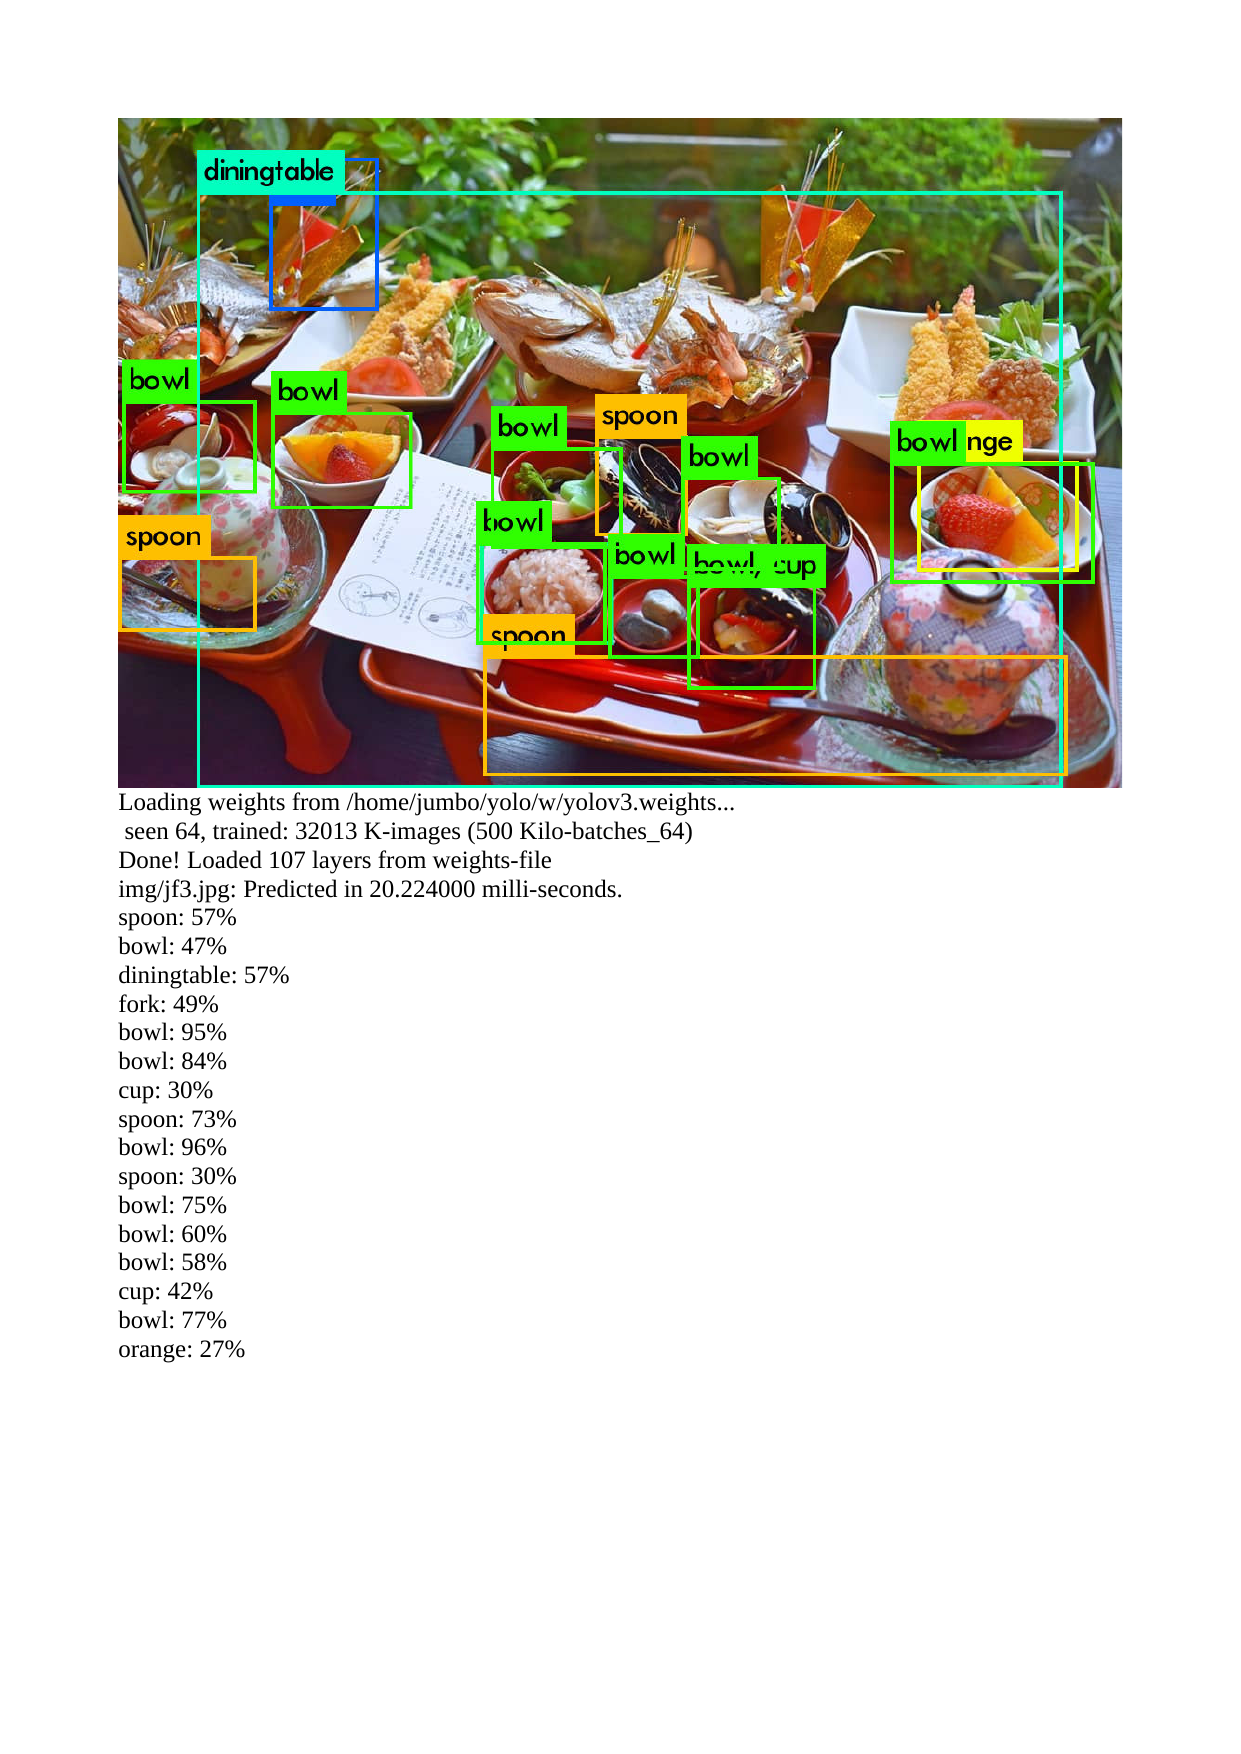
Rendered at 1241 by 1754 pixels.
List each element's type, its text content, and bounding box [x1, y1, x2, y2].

picture [118, 118, 1123, 788]
text bowl: 47% [118, 931, 1122, 960]
text seen 64, trained: 32013 K-images (500 Kilo-batches_64) [118, 816, 1122, 845]
text Loading weights from /home/jumbo/yolo/w/yolov3.weights... [118, 788, 1122, 816]
text diningtable: 57% [118, 960, 1122, 989]
text bowl: 58% [118, 1247, 1122, 1276]
text spoon: 57% [118, 902, 1122, 931]
text spoon: 30% [118, 1161, 1122, 1190]
text bowl: 84% [118, 1046, 1122, 1075]
text cup: 42% [118, 1276, 1122, 1305]
text fork: 49% [118, 989, 1122, 1017]
text spoon: 73% [118, 1104, 1122, 1132]
text bowl: 60% [118, 1219, 1122, 1247]
text cup: 30% [118, 1075, 1122, 1104]
text orange: 27% [118, 1334, 1122, 1362]
text bowl: 96% [118, 1132, 1122, 1161]
text bowl: 75% [118, 1190, 1122, 1219]
text img/jf3.jpg: Predicted in 20.224000 milli-seconds. [118, 874, 1122, 902]
text bowl: 95% [118, 1017, 1122, 1046]
text bowl: 77% [118, 1305, 1122, 1334]
text Done! Loaded 107 layers from weights-file [118, 845, 1122, 874]
